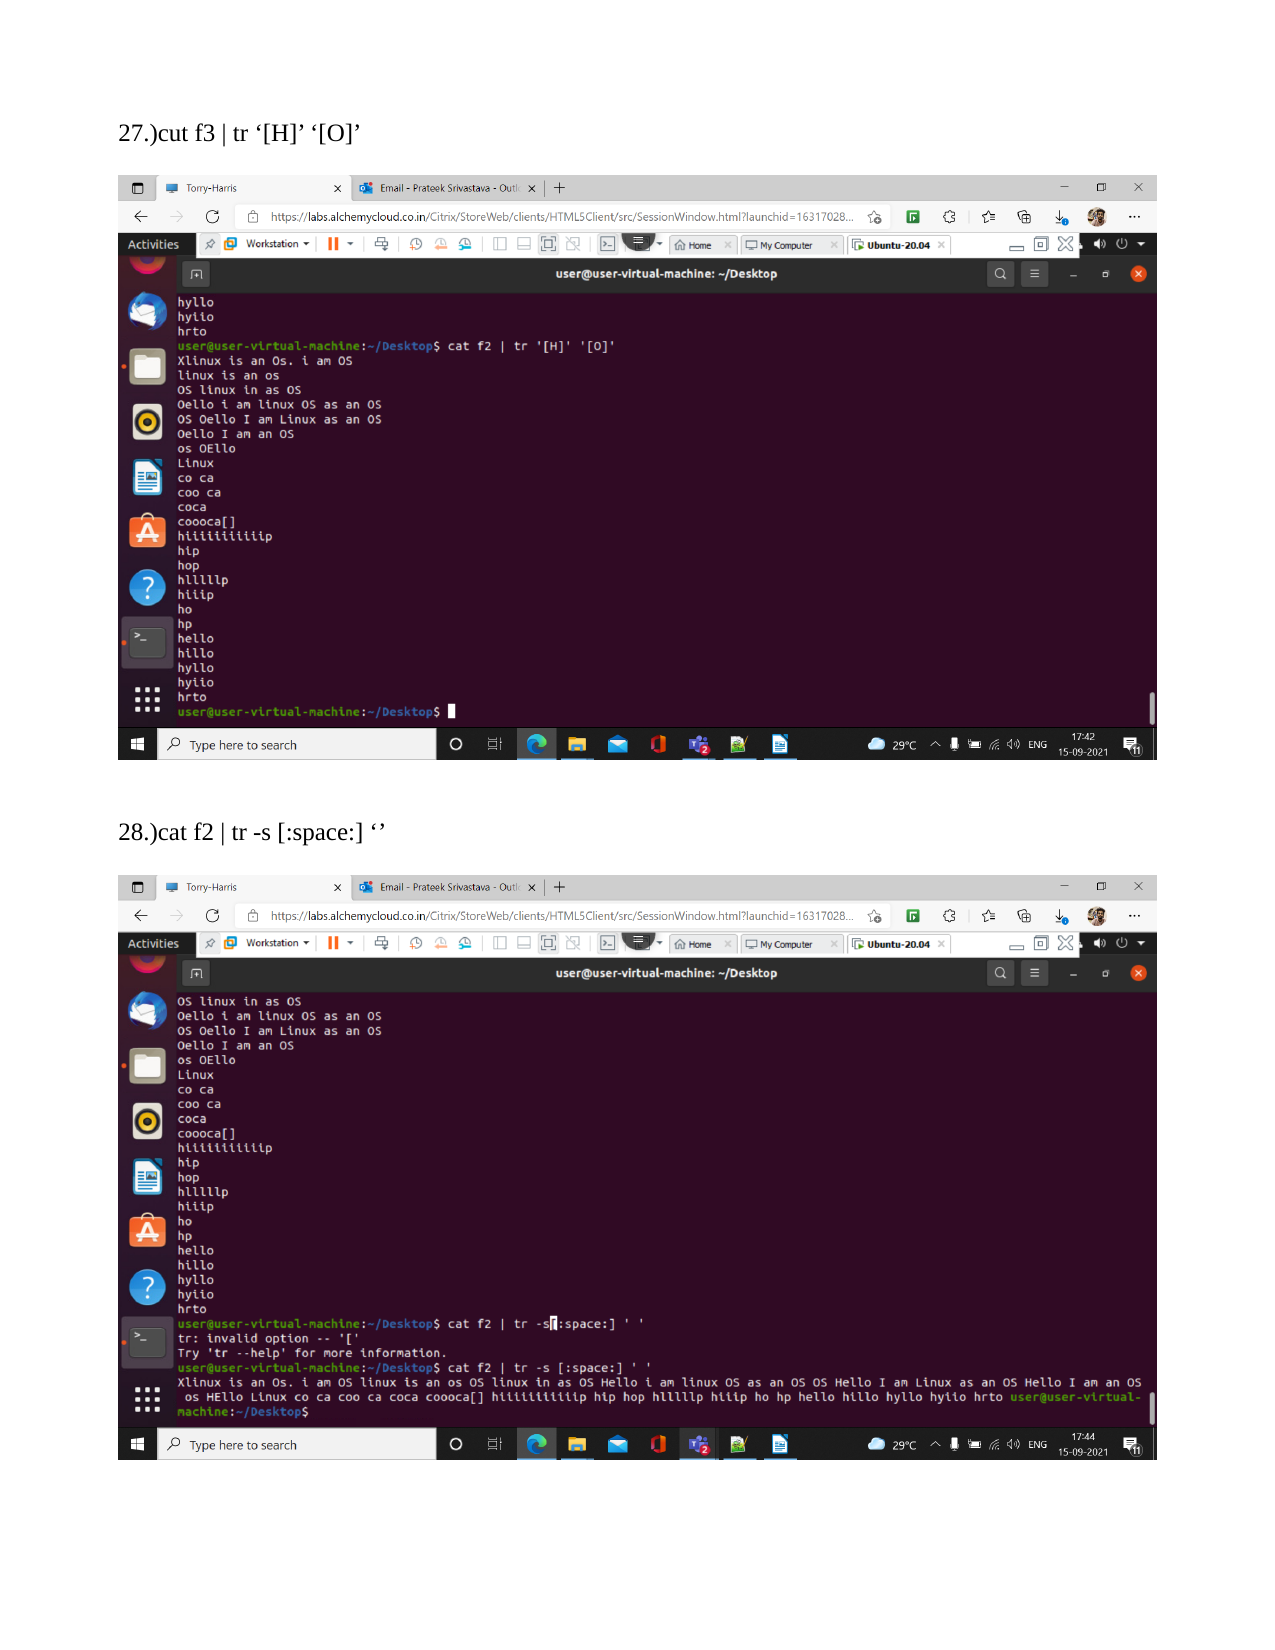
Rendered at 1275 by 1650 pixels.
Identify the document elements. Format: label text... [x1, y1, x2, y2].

text 28.)cat f2 | tr -s [:space:] ‘’ [118, 817, 1157, 846]
picture [118, 175, 1157, 760]
text 27.)cut f3 | tr ‘[H]’ ‘[O]’ [118, 118, 1157, 147]
picture [118, 875, 1157, 1460]
